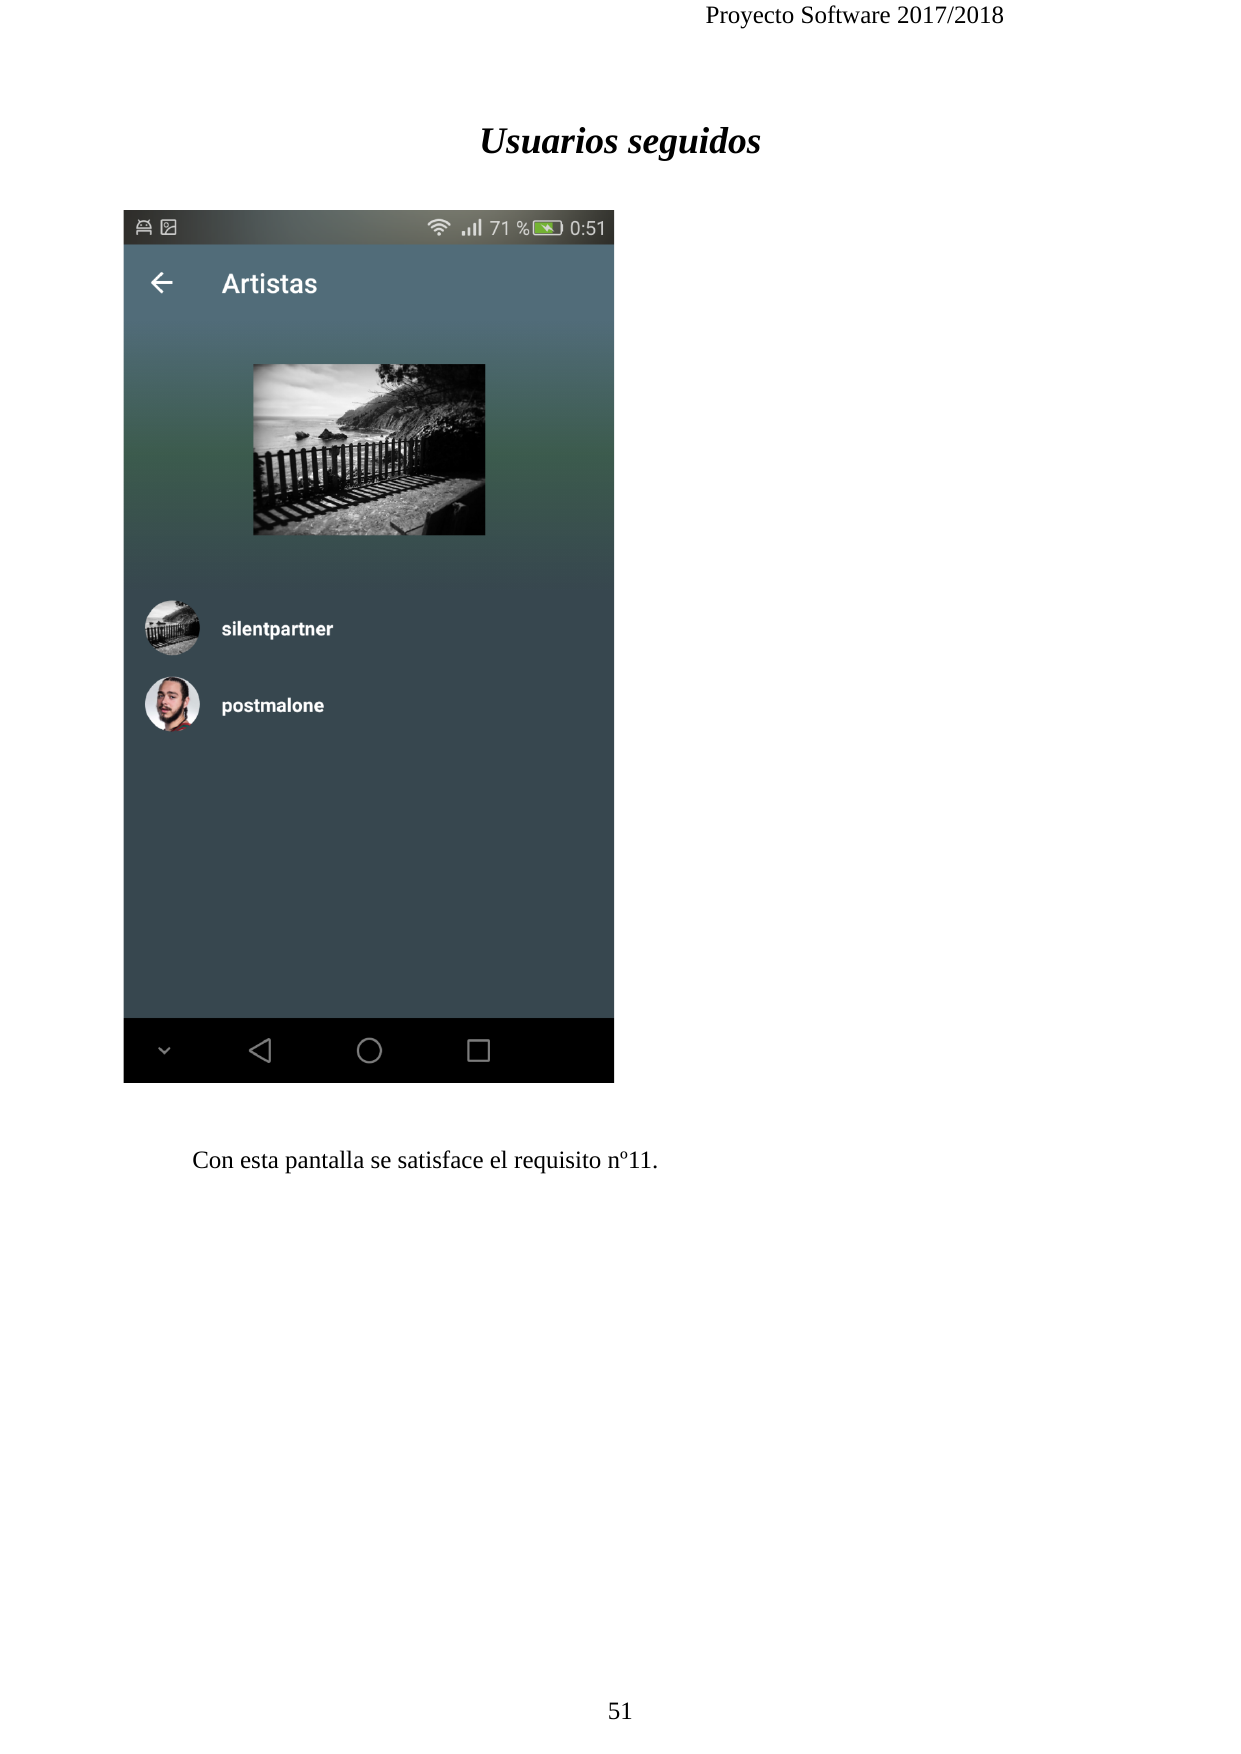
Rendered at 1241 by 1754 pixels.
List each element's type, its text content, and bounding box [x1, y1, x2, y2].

picture [123, 210, 615, 1083]
table_header [620, 204, 632, 1117]
text Con esta pantalla se satisface el requisito nº11. [118, 1145, 1122, 1174]
table_header [118, 204, 620, 1117]
subtitle Usuarios seguidos [118, 118, 1122, 161]
